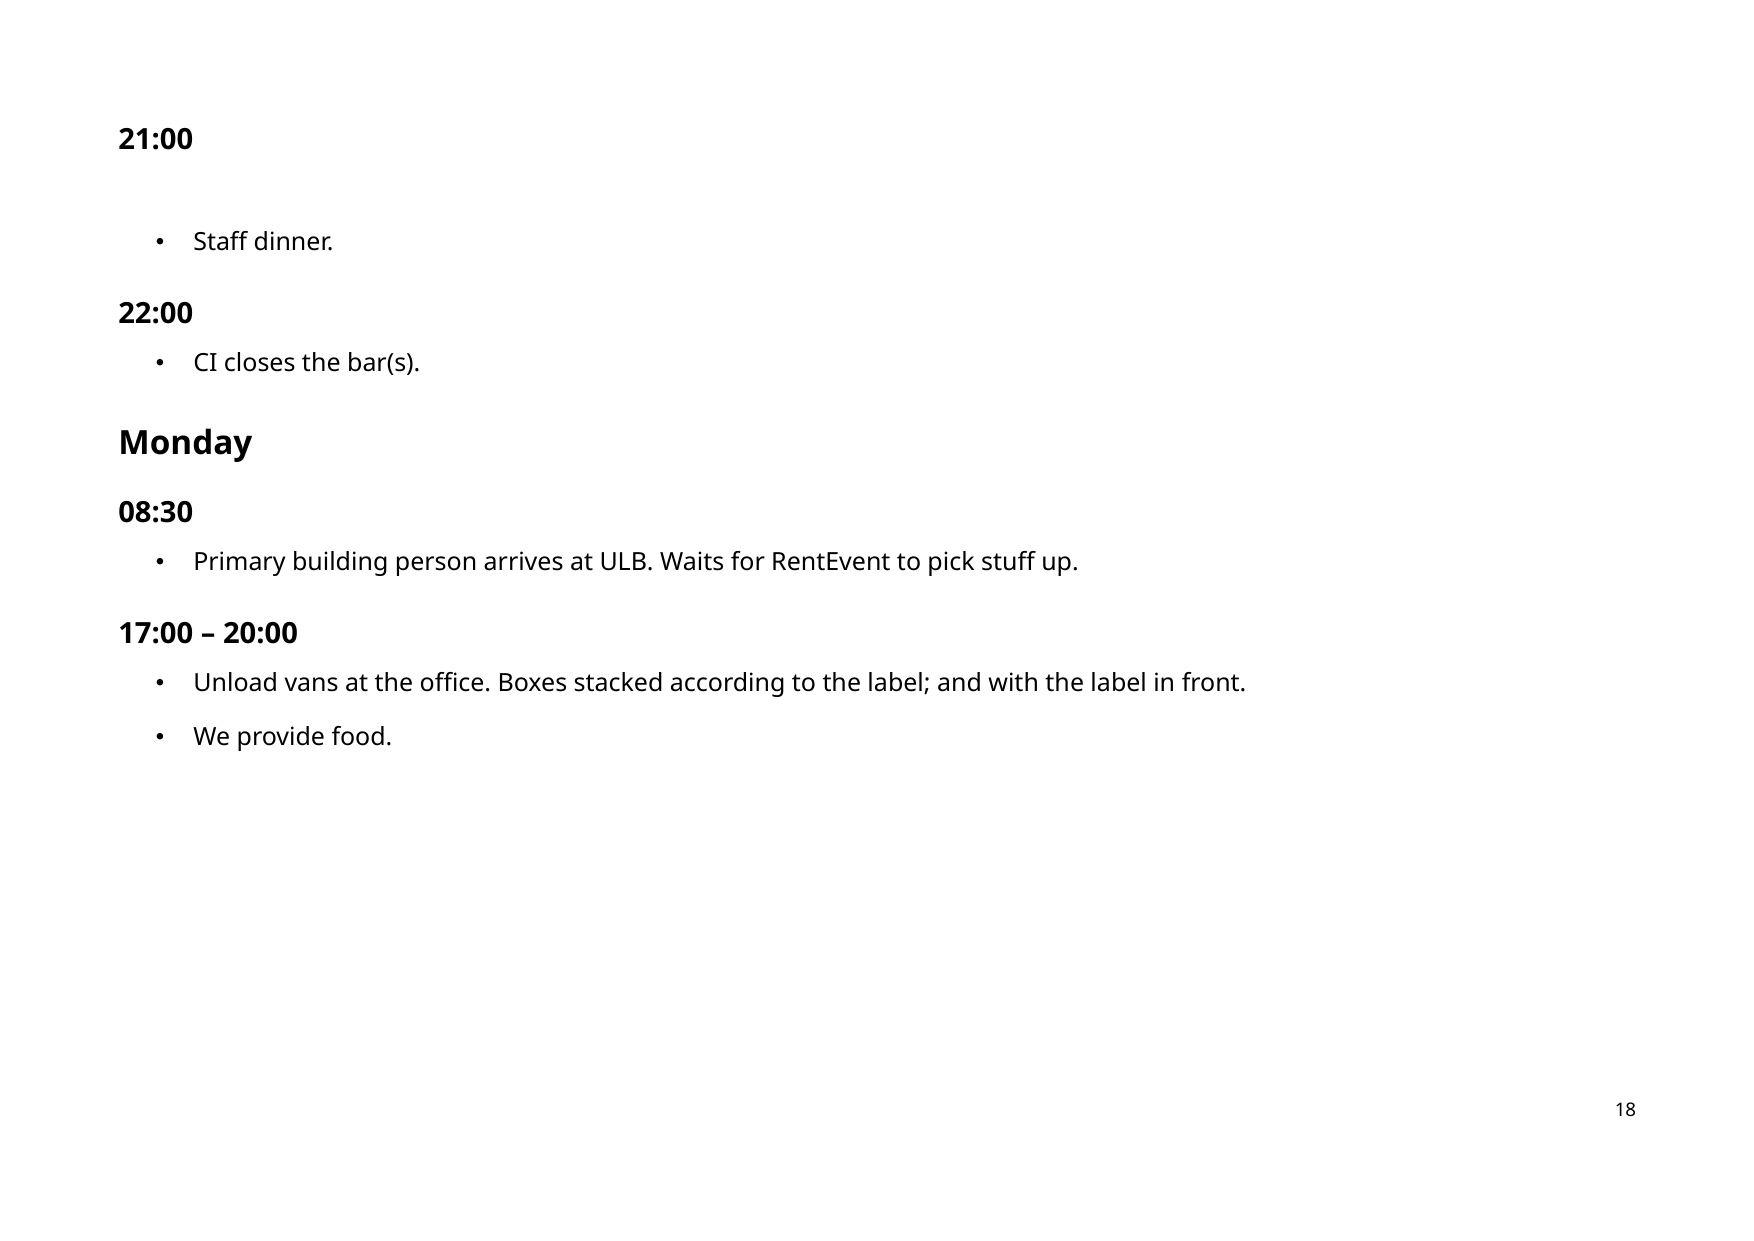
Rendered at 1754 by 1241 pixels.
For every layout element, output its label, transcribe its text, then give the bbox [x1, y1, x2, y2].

subtitle 08:30 [118, 492, 1636, 531]
subtitle 17:00 – 20:00 [118, 612, 1636, 652]
subtitle Monday [118, 419, 1636, 464]
list Unload vans at the office. Boxes stacked according to the label; and with the label in front. [156, 664, 1636, 698]
subtitle We provide food. [156, 718, 1636, 752]
list CI closes the bar(s). [156, 344, 1636, 379]
list Staff dinner. [156, 224, 1636, 258]
subtitle 22:00 [118, 292, 1636, 332]
subtitle 21:00 [118, 118, 1636, 158]
list Primary building person arrives at ULB. Waits for RentEvent to pick stuff up. [156, 544, 1636, 578]
